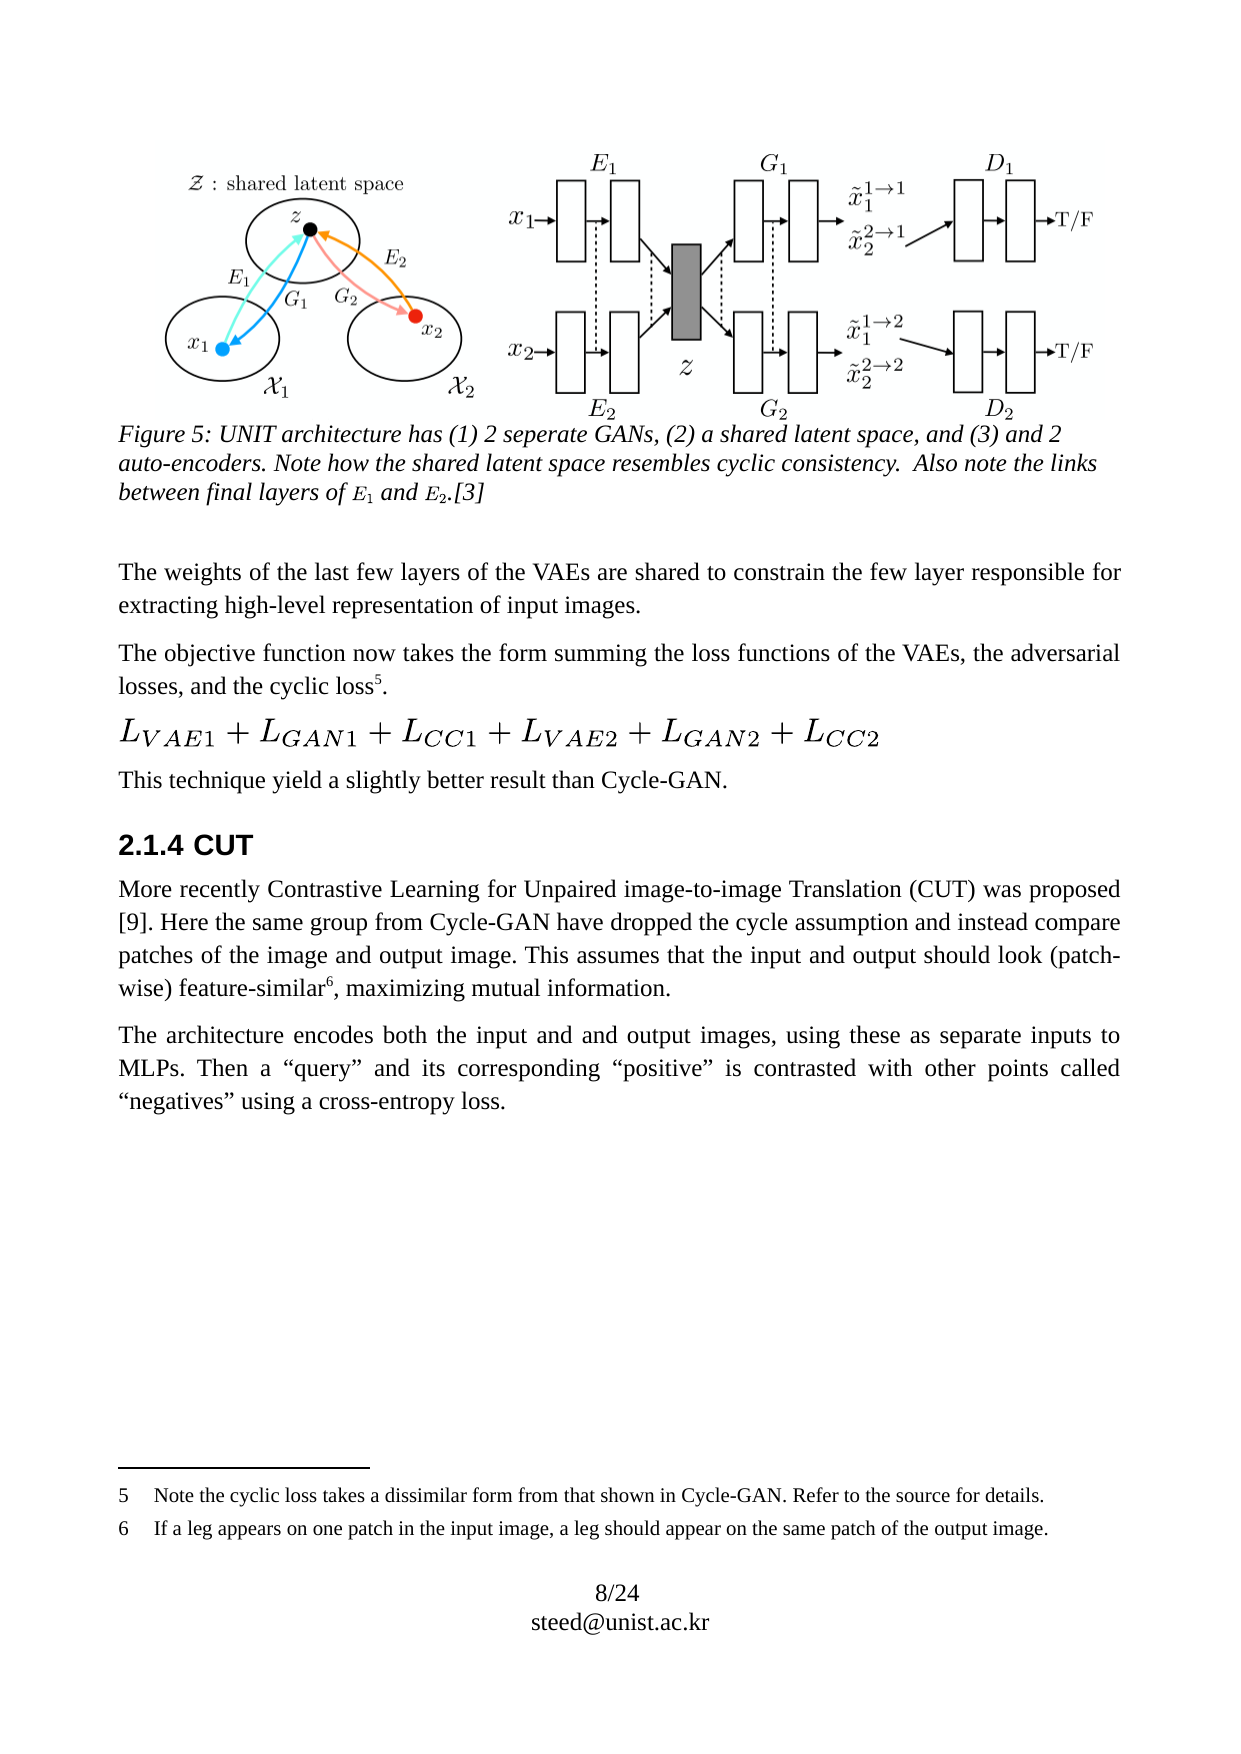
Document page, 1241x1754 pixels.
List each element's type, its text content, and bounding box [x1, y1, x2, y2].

text If a leg appears on one patch in the input image, a leg should appear on the same patch of the output image. [118, 1516, 1122, 1540]
text This technique yield a slightly better result than Cycle-GAN. [118, 765, 1122, 794]
text More recently Contrastive Learning for Unpaired image-to-image Translation (CUT) was proposed [9]⁠. Here the same group from Cycle-GAN have dropped the cycle assumption and instead compare patches of the image and output image. This assumes that the input and output should look (patch-wise) feature-similar, maximizing mutual information. [118, 874, 1122, 1002]
text The weights of the last few layers of the VAEs are shared to constrain the few layer responsible for extracting high-level representation of input images. [118, 557, 1122, 619]
text Note the cyclic loss takes a dissimilar form from that shown in Cycle-GAN. Refer to the source for details. [118, 1483, 1122, 1507]
text The objective function now takes the form summing the loss functions of the VAEs, the adversarial losses, and the cyclic loss. [118, 638, 1122, 700]
text Figure 5: UNIT architecture has (1) 2 seperate GANs, (2) a shared latent space, and (3) and 2 auto-encoders. Note how the shared latent space resembles cyclic consistency. Also note the links between final layers of and .[3]⁠ [118, 420, 1122, 506]
subtitle CUT [118, 827, 1122, 861]
picture [118, 130, 1123, 420]
text The architecture encodes both the input and and output images, using these as separate inputs to MLPs. Then a “query” and its corresponding “positive” is contrasted with other points called “negatives” using a cross-entropy loss. [118, 1020, 1122, 1115]
